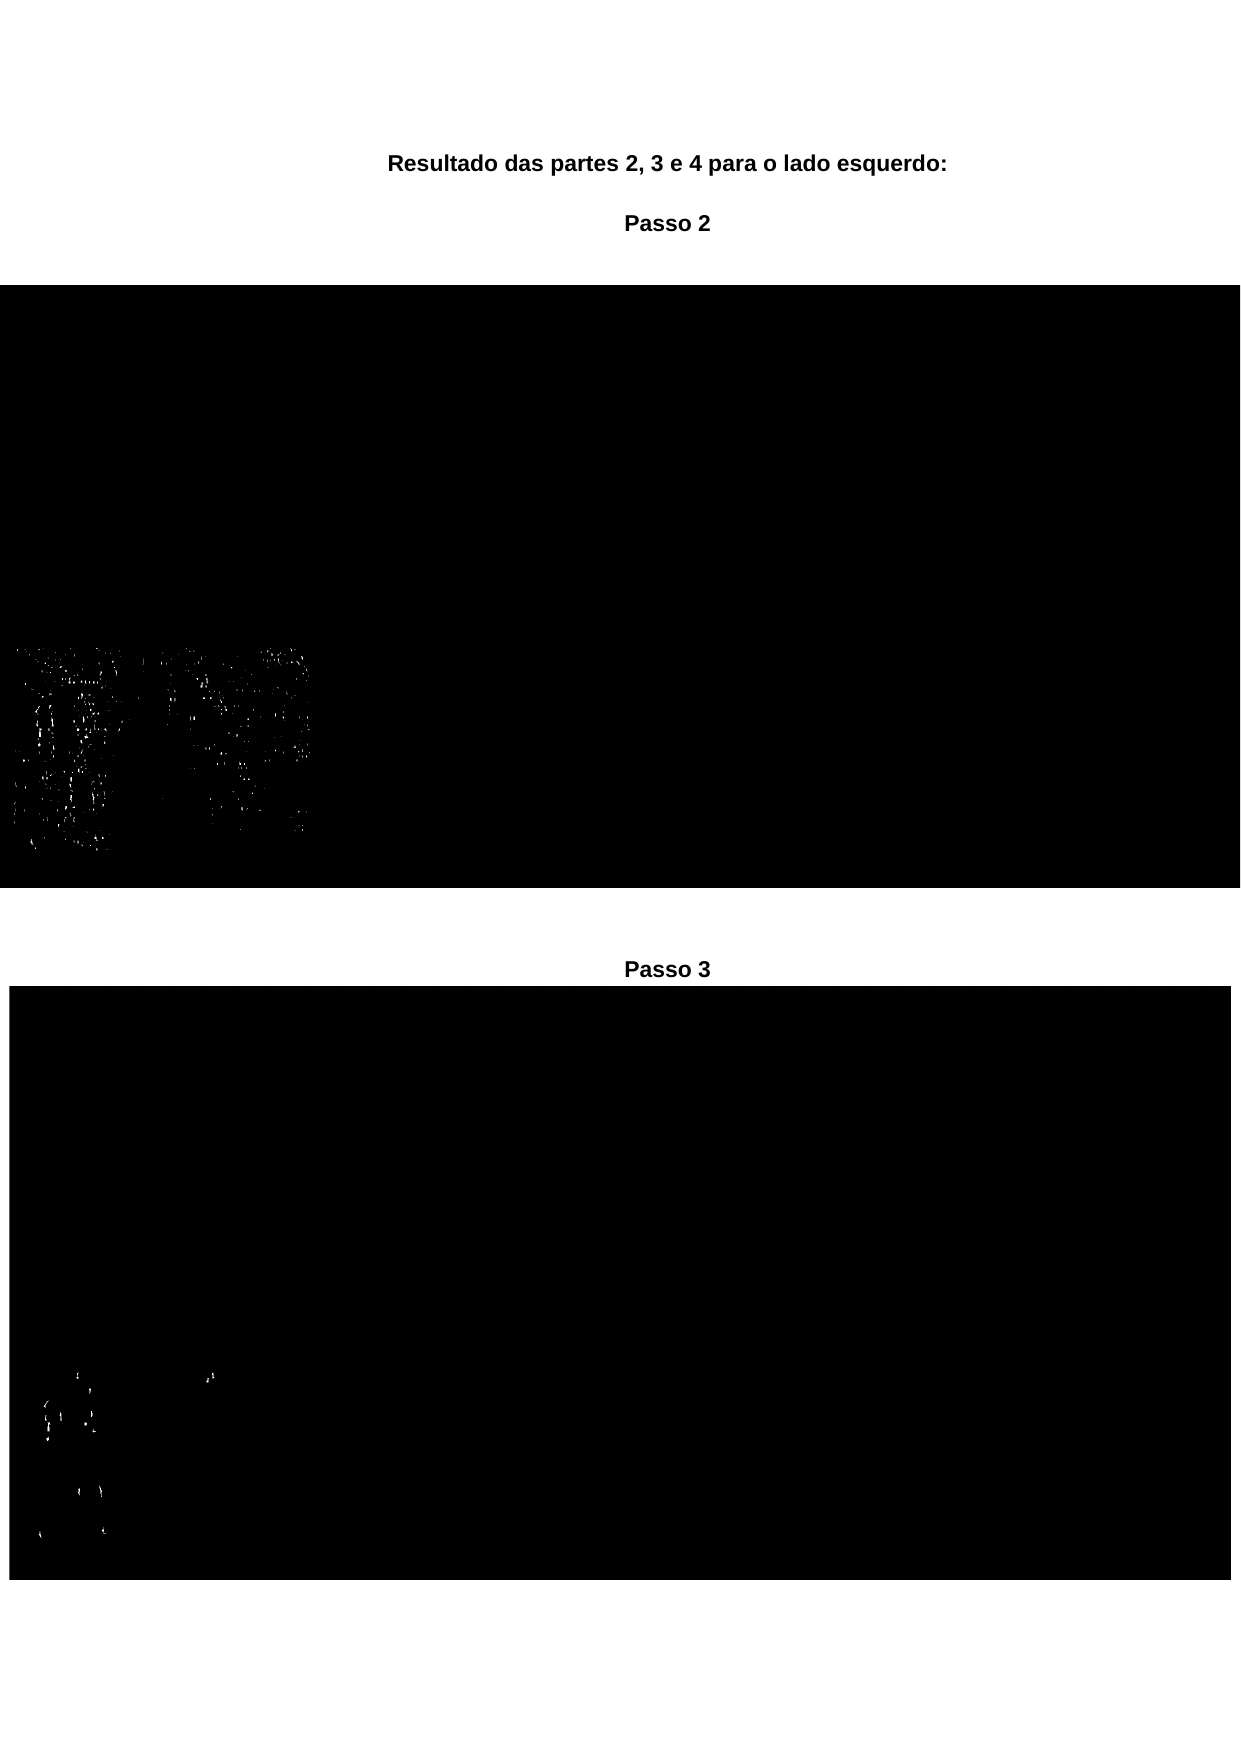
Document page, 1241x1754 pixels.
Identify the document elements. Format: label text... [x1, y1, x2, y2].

text Resultado das partes 2, 3 e 4 para o lado esquerdo: [150, 150, 1090, 176]
picture [9, 986, 1231, 1580]
text Passo 2 [150, 210, 1090, 237]
picture [0, 285, 1241, 888]
text Passo 3 [150, 956, 1090, 982]
